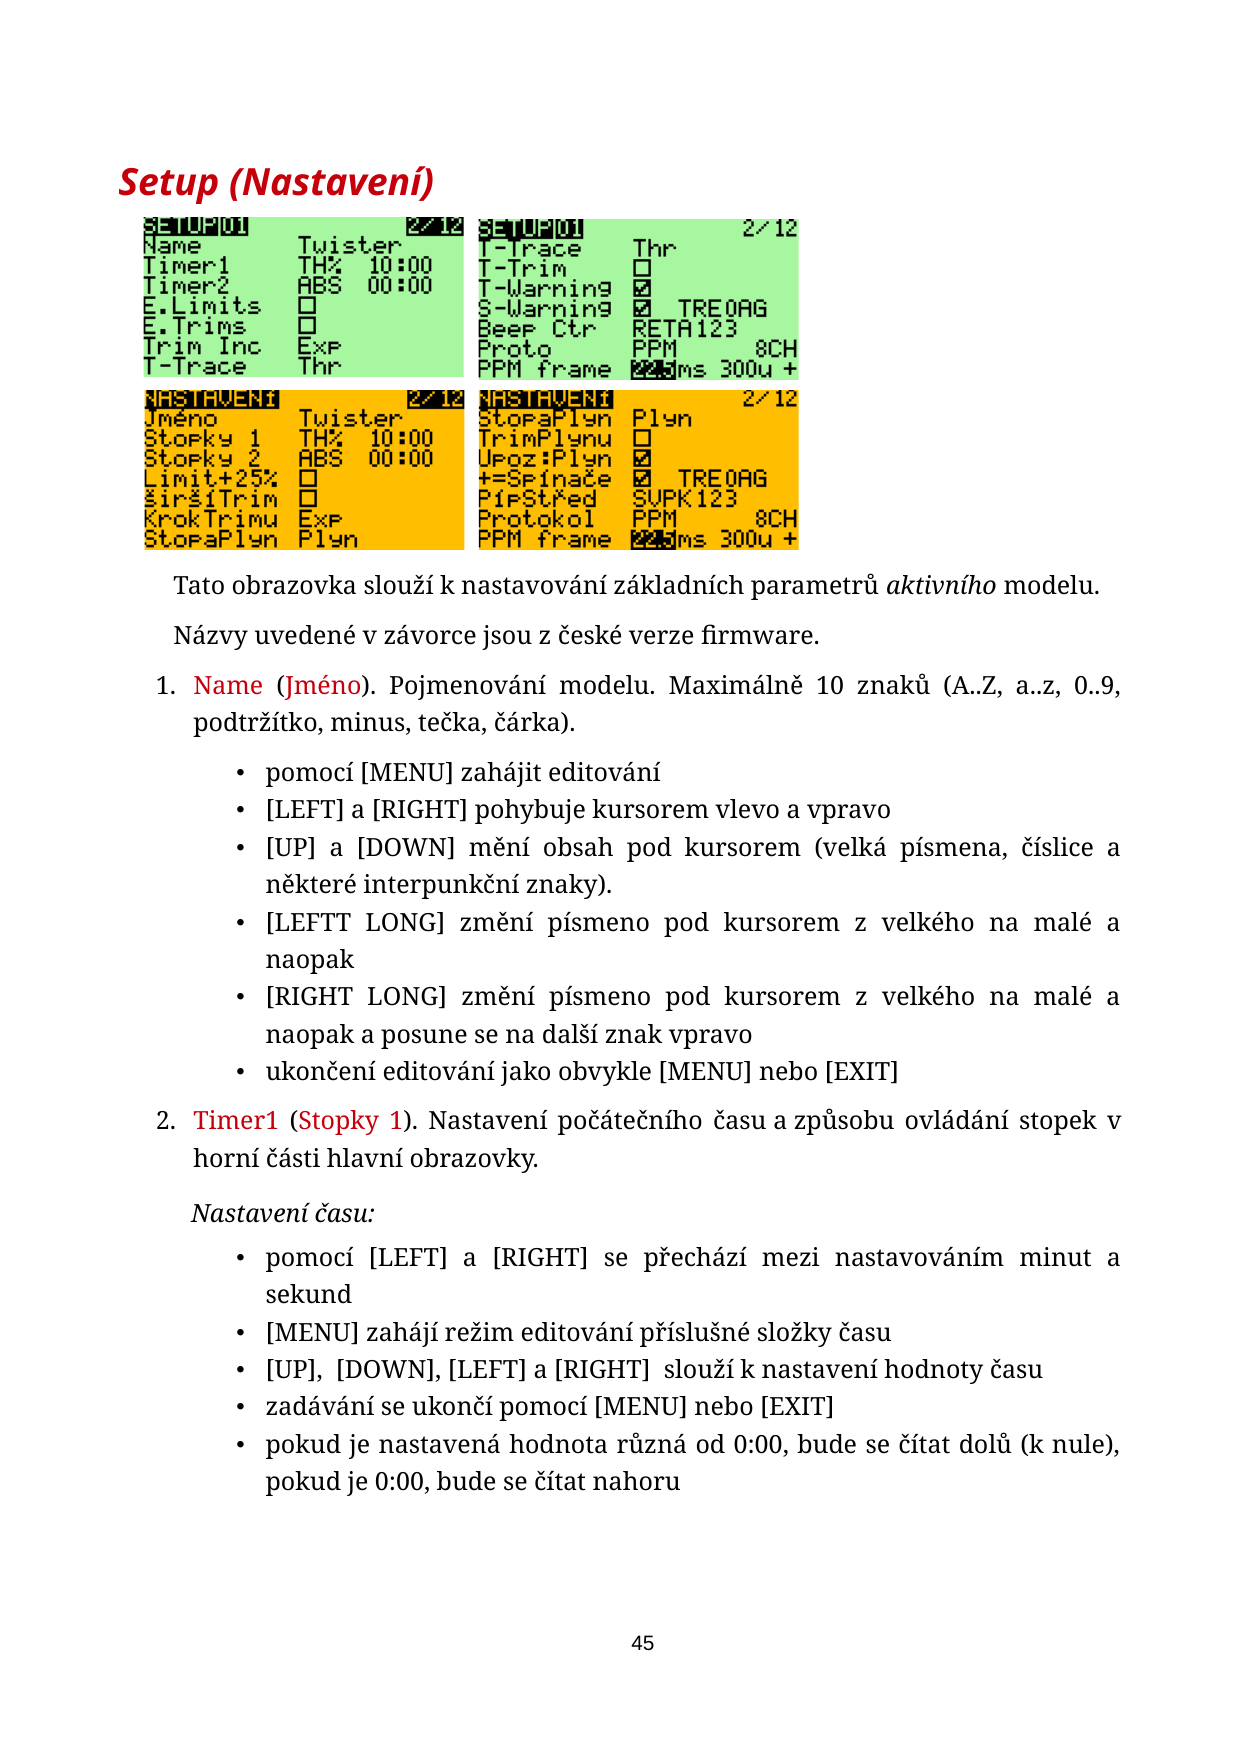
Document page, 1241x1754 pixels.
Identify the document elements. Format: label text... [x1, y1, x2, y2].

list ukončení editování jako obvykle [MENU] nebo [EXIT] [236, 1054, 1122, 1088]
picture [144, 390, 465, 550]
list [LEFTT LONG] změní písmeno pod kursorem z velkého na malé a naopak [236, 904, 1122, 976]
picture [143, 217, 464, 377]
list zadávání se ukončí pomocí [MENU] nebo [EXIT] [236, 1389, 1122, 1423]
list pomocí [LEFT] a [RIGHT] se přechází mezi nastavováním minut a sekund [236, 1239, 1122, 1311]
picture [478, 390, 799, 550]
text Názvy uvedené v závorce jsou z české verze firmware. [118, 617, 1122, 652]
text Nastavení času: [191, 1196, 1122, 1230]
list Name (Jméno). Pojmenování modelu. Maximálně 10 znaků (A..Z, a..z, 0..9, podtržítk­o, minus, tečka, čárka). [156, 667, 1122, 739]
list [MENU] zahájí režim editování příslušné složky času [236, 1314, 1122, 1348]
list Timer1 (Stopky 1). Nastavení počátečního času a způsobu ovládání stopek v horní části hlavní obrazovky. [156, 1103, 1122, 1174]
list [LEFT] a [RIGHT] pohybuje kursorem vlevo a vpravo [236, 792, 1122, 826]
text Tato obrazovka slouží k nastavování základních parametrů aktivního modelu. [118, 230, 1122, 602]
picture [478, 219, 799, 380]
subtitle Setup (Nastavení) [118, 155, 1122, 206]
list [UP] a [DOWN] mění obsah pod kursorem (velká písmena, číslice a některé interpunkční znaky). [236, 829, 1122, 901]
list [UP], [DOWN], [LEFT] a [RIGHT] slouží k nastavení hodnoty času [236, 1352, 1122, 1386]
list [RIGHT LONG] změní písmeno pod kursorem z velkého na malé a naopak a posune se na další znak vpravo [236, 979, 1122, 1051]
list pokud je nastavená hodnota různá od 0:00, bude se čítat dolů (k nule), pokud je 0:00, bude se čítat nahoru [236, 1426, 1122, 1498]
list pomocí [MENU] zahájit editování [236, 755, 1122, 789]
